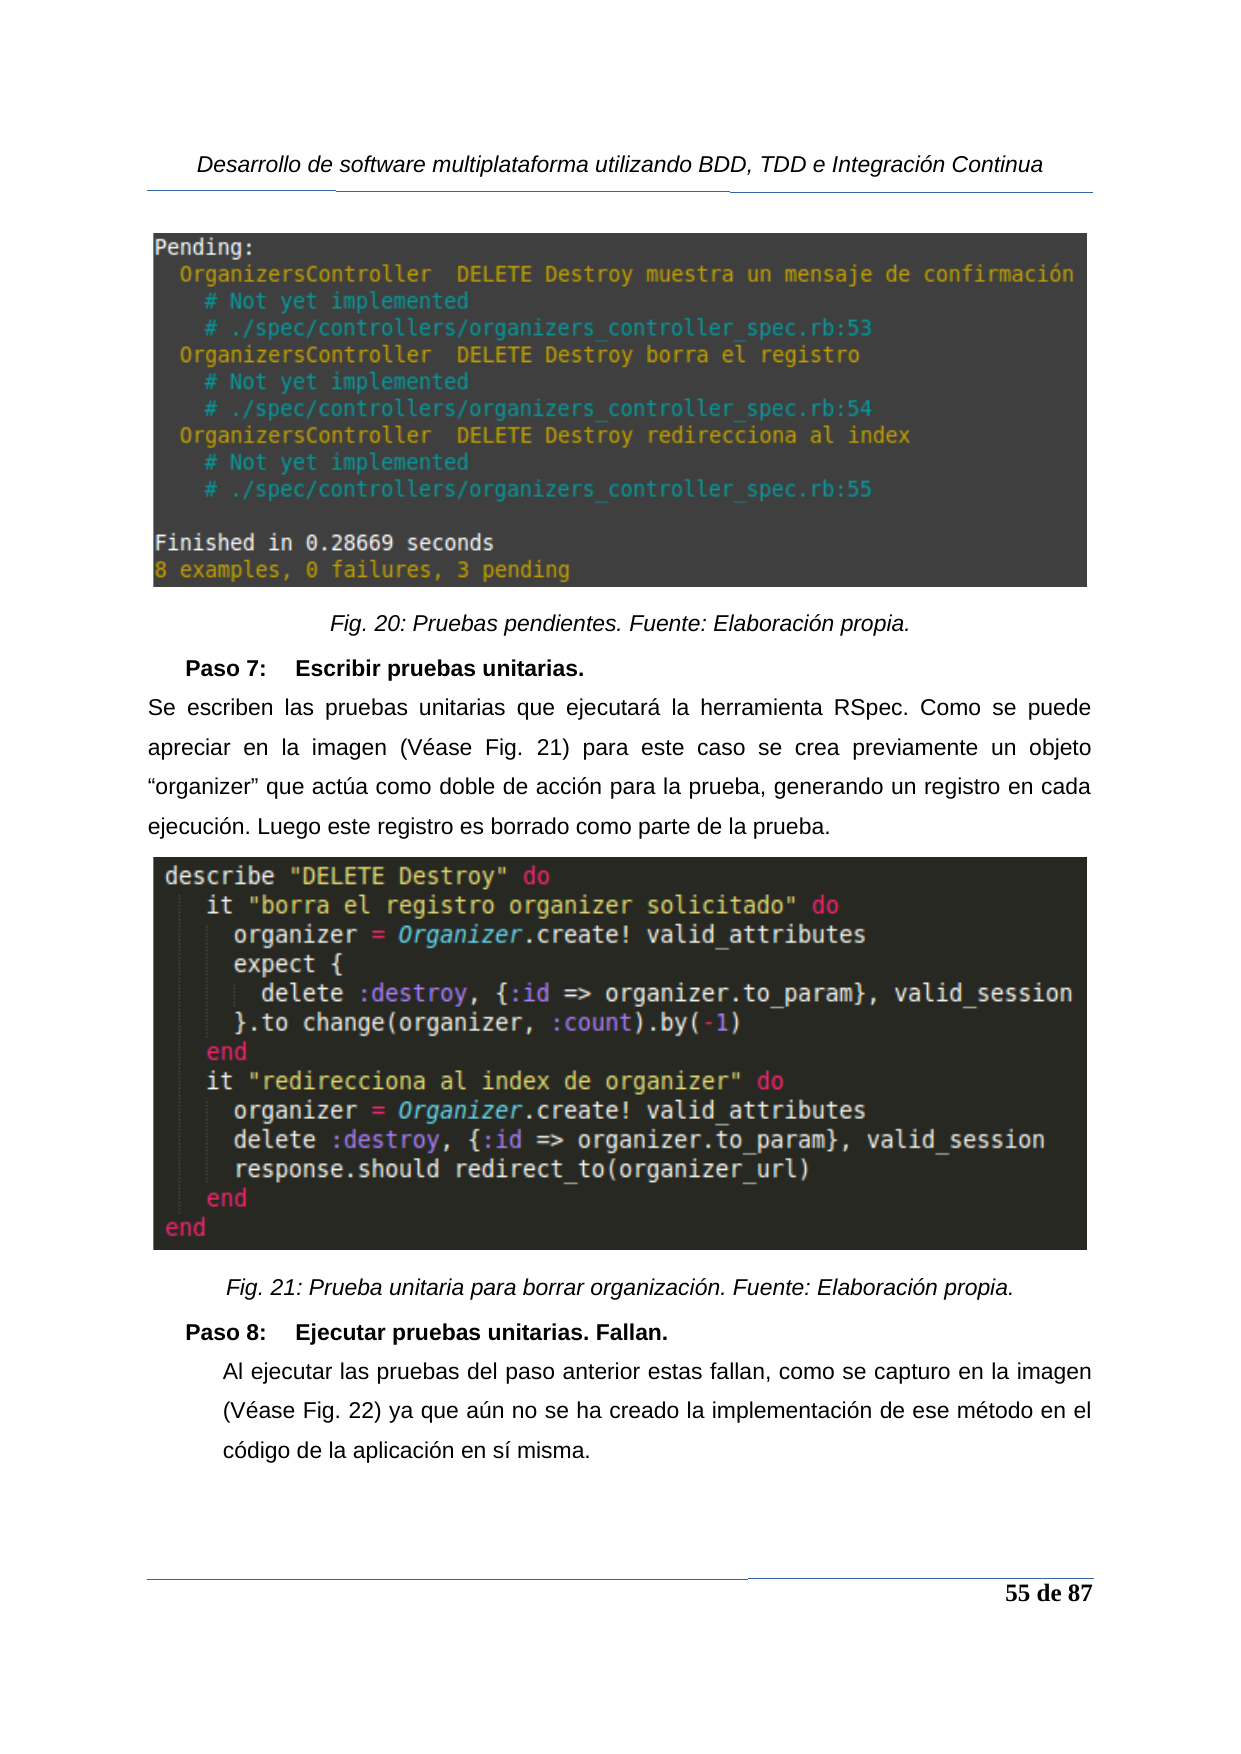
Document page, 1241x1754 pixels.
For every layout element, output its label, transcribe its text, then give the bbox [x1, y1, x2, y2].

table_cell Fig. 20: Pruebas pendientes. Fuente: Elaboración propia. [148, 592, 1093, 655]
list Al ejecutar las pruebas del paso anterior estas fallan, como se capturo en la imagen (Véase Fig. 22) ya que aún no se ha creado la implementación de ese método en el código de la aplicación en sí misma. [185, 1358, 1093, 1463]
list Escribir pruebas unitarias. [185, 655, 1093, 681]
text Se escriben las pruebas unitarias que ejecutará la herramienta RSpec. Como se puede apreciar en la imagen (Véase Fig. 21) para este caso se crea previamente un objeto “organizer” que actúa como doble de acción para la prueba, generando un registro en cada ejecución. Luego este registro es borrado como parte de la prueba. [148, 694, 1093, 839]
list Ejecutar pruebas unitarias. Fallan. [185, 1318, 1093, 1345]
picture [153, 857, 1087, 1250]
table_header [148, 852, 1093, 1256]
picture [153, 233, 1087, 587]
table_header [148, 228, 1093, 592]
table_cell Fig. 21: Prueba unitaria para borrar organización. Fuente: Elaboración propia. [148, 1256, 1093, 1318]
